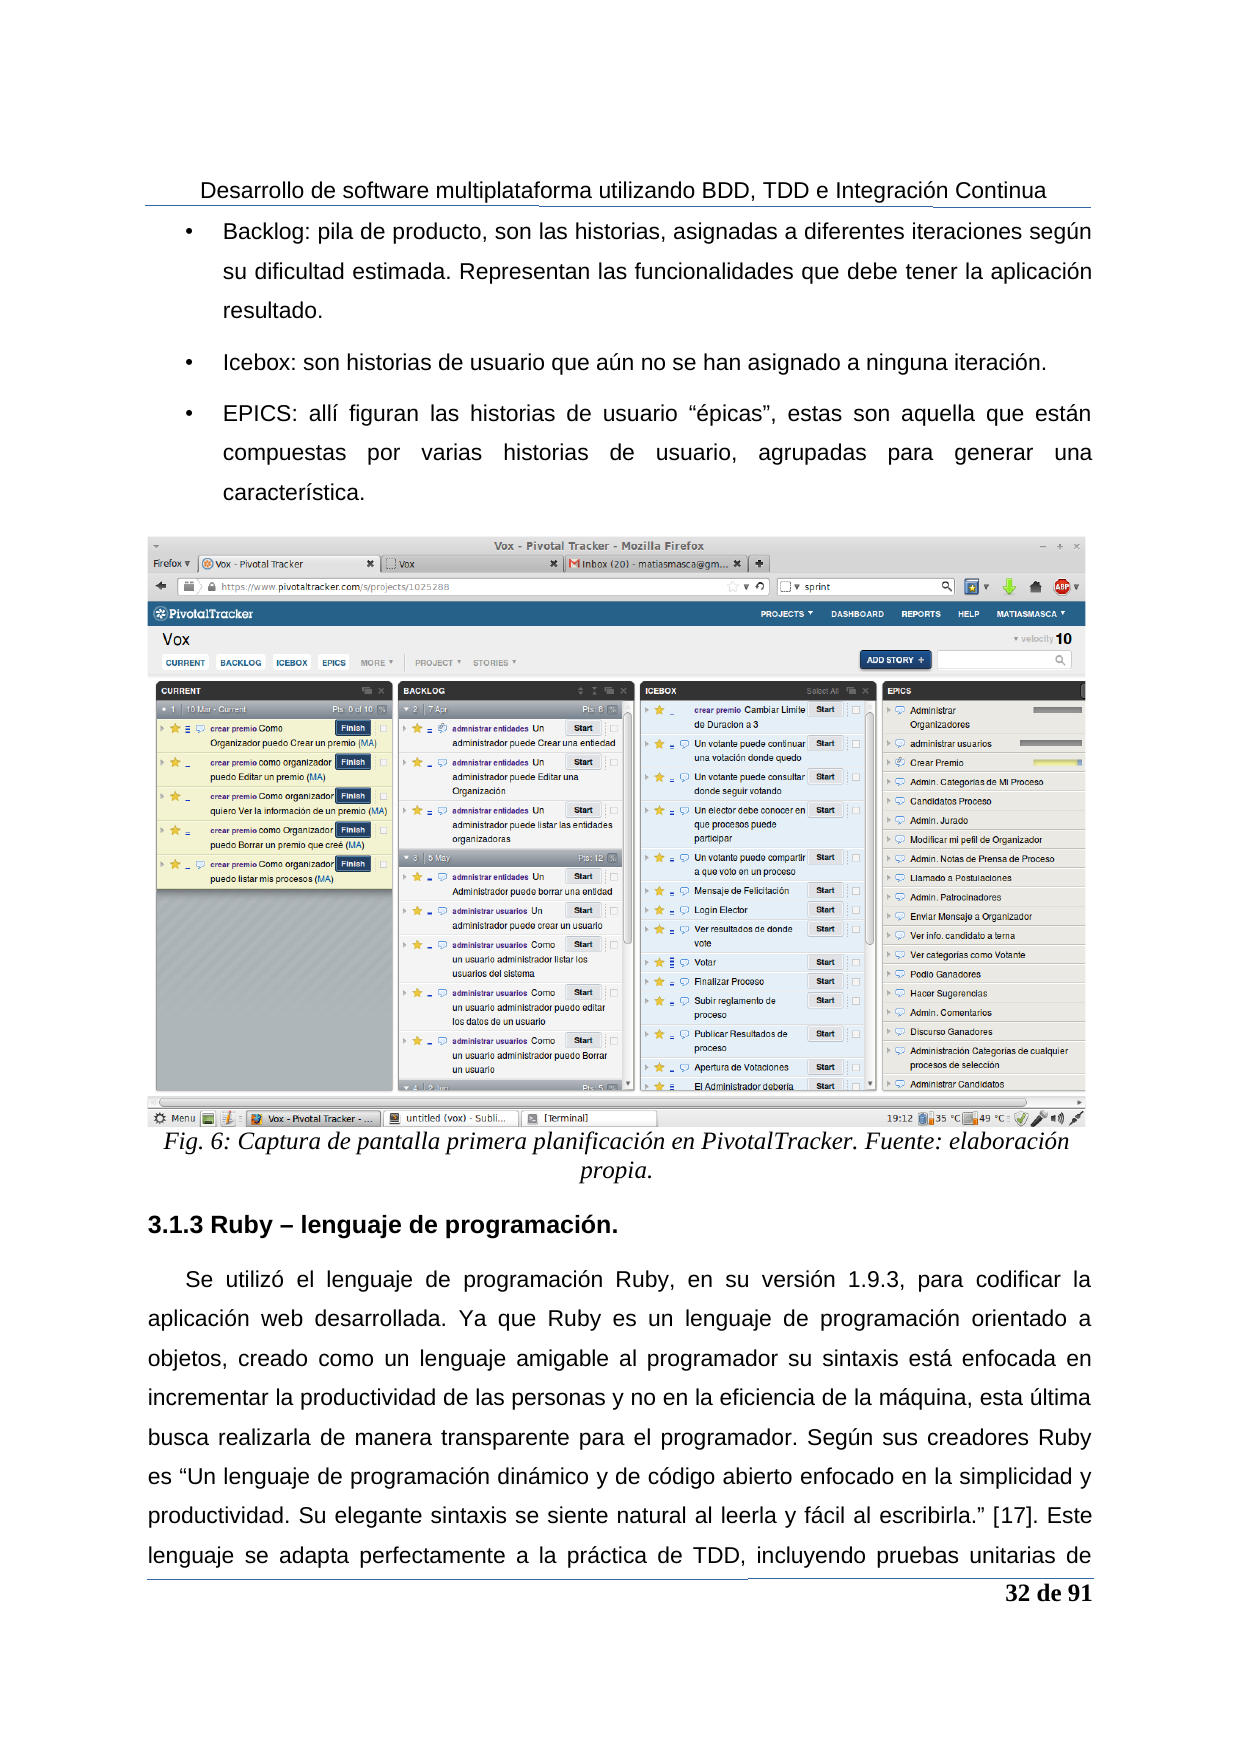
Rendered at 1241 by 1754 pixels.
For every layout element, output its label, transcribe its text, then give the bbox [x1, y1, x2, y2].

list EPICS: allí figuran las historias de usuario “épicas”, estas son aquella que están compuestas por varias historias de usuario, agrupadas para generar una característica. [185, 400, 1093, 505]
picture [147, 536, 1086, 1127]
list Backlog: pila de producto, son las historias, asignadas a diferentes iteraciones según su dificultad estimada. Representan las funcionalidades que debe tener la aplicación resultado. [185, 218, 1093, 324]
subtitle [148, 524, 1085, 536]
list Icebox: son historias de usuario que aún no se han asignado a ninguna iteración. [185, 348, 1093, 375]
subtitle 3.1.3 Ruby – lenguaje de programación. [148, 543, 1093, 1239]
text Se utilizó el lenguaje de programación Ruby, en su versión 1.9.3, para codificar la aplicación web desarrollada. Ya que Ruby es un lenguaje de programación orientado a objetos, creado como un lenguaje amigable al programador su sintaxis está enfocada en incrementar la productividad de las personas y no en la eficiencia de la máquina, esta última busca realizarla de manera transparente para el programador. Según sus creadores Ruby es “Un lenguaje de programación dinámico y de código abierto enfocado en la simplicidad y productividad. Su elegante sintaxis se siente natural al leerla y fácil al escribirla.” [17]. Este lenguaje se adapta perfectamente a la práctica de TDD, incluyendo pruebas unitarias de [148, 1266, 1093, 1568]
list Fig. 6: Captura de pantalla primera planificación en PivotalTracker. Fuente: elaboración propia. [148, 1127, 1085, 1184]
